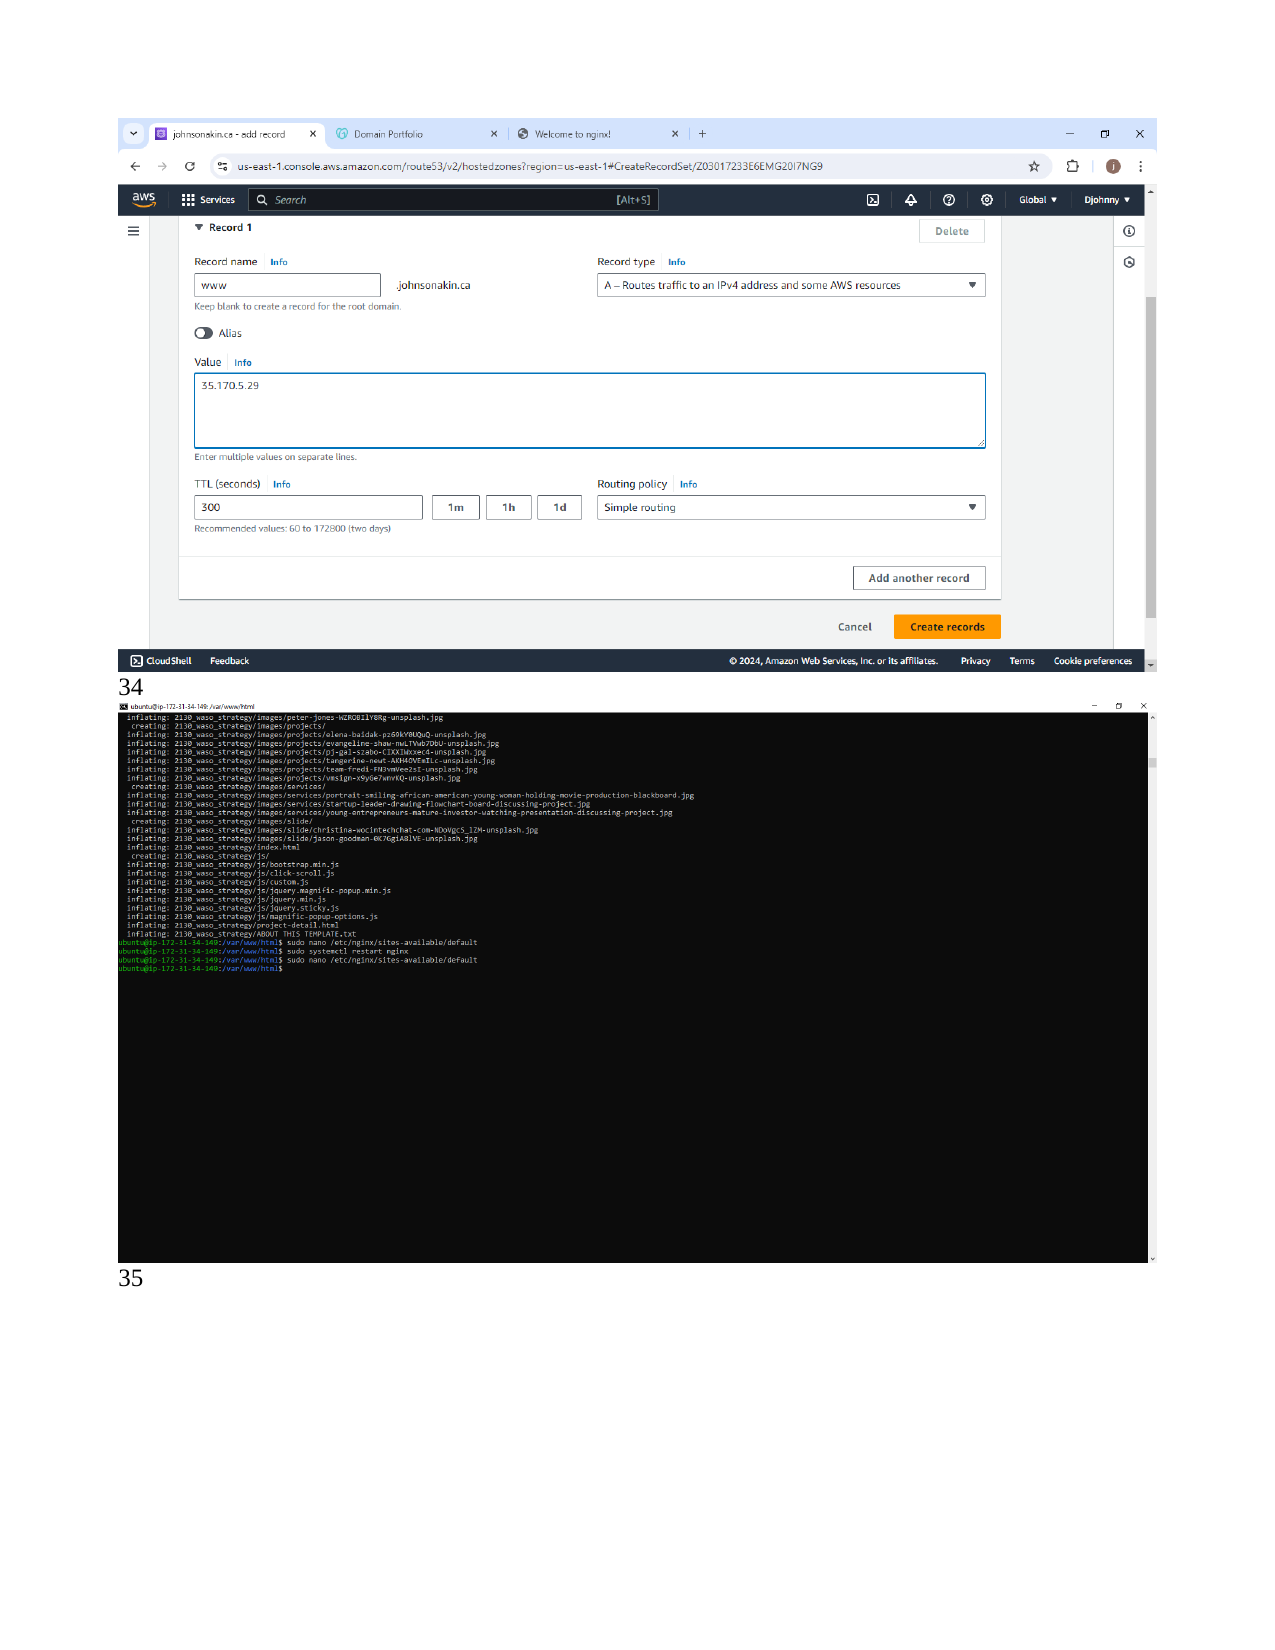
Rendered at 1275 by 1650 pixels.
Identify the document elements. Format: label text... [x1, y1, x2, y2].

text 35 [118, 1263, 1157, 1292]
picture [118, 118, 1157, 672]
text 34 [118, 672, 1157, 700]
picture [118, 700, 1157, 1263]
